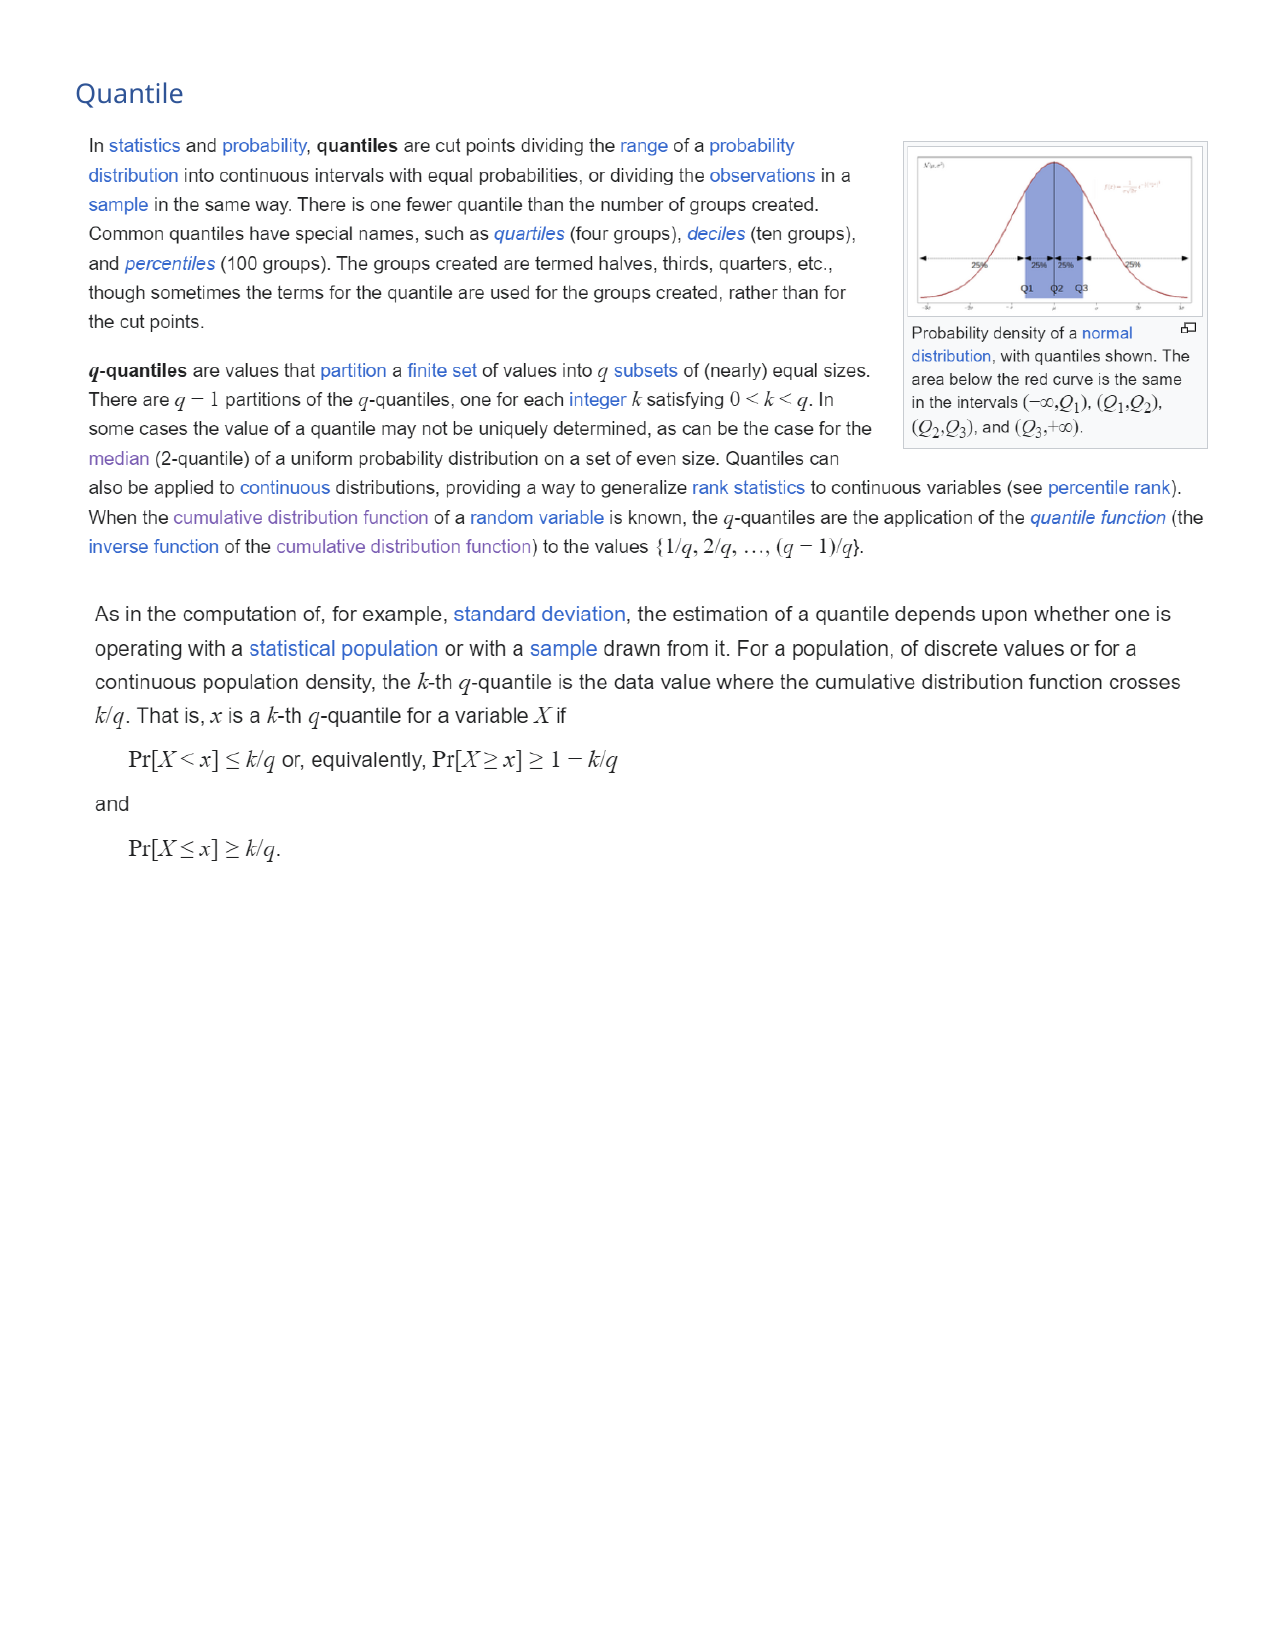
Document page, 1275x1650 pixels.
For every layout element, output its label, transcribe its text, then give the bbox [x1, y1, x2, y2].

subtitle Quantile [75, 75, 1200, 112]
picture [75, 114, 1233, 574]
picture [75, 592, 1200, 870]
